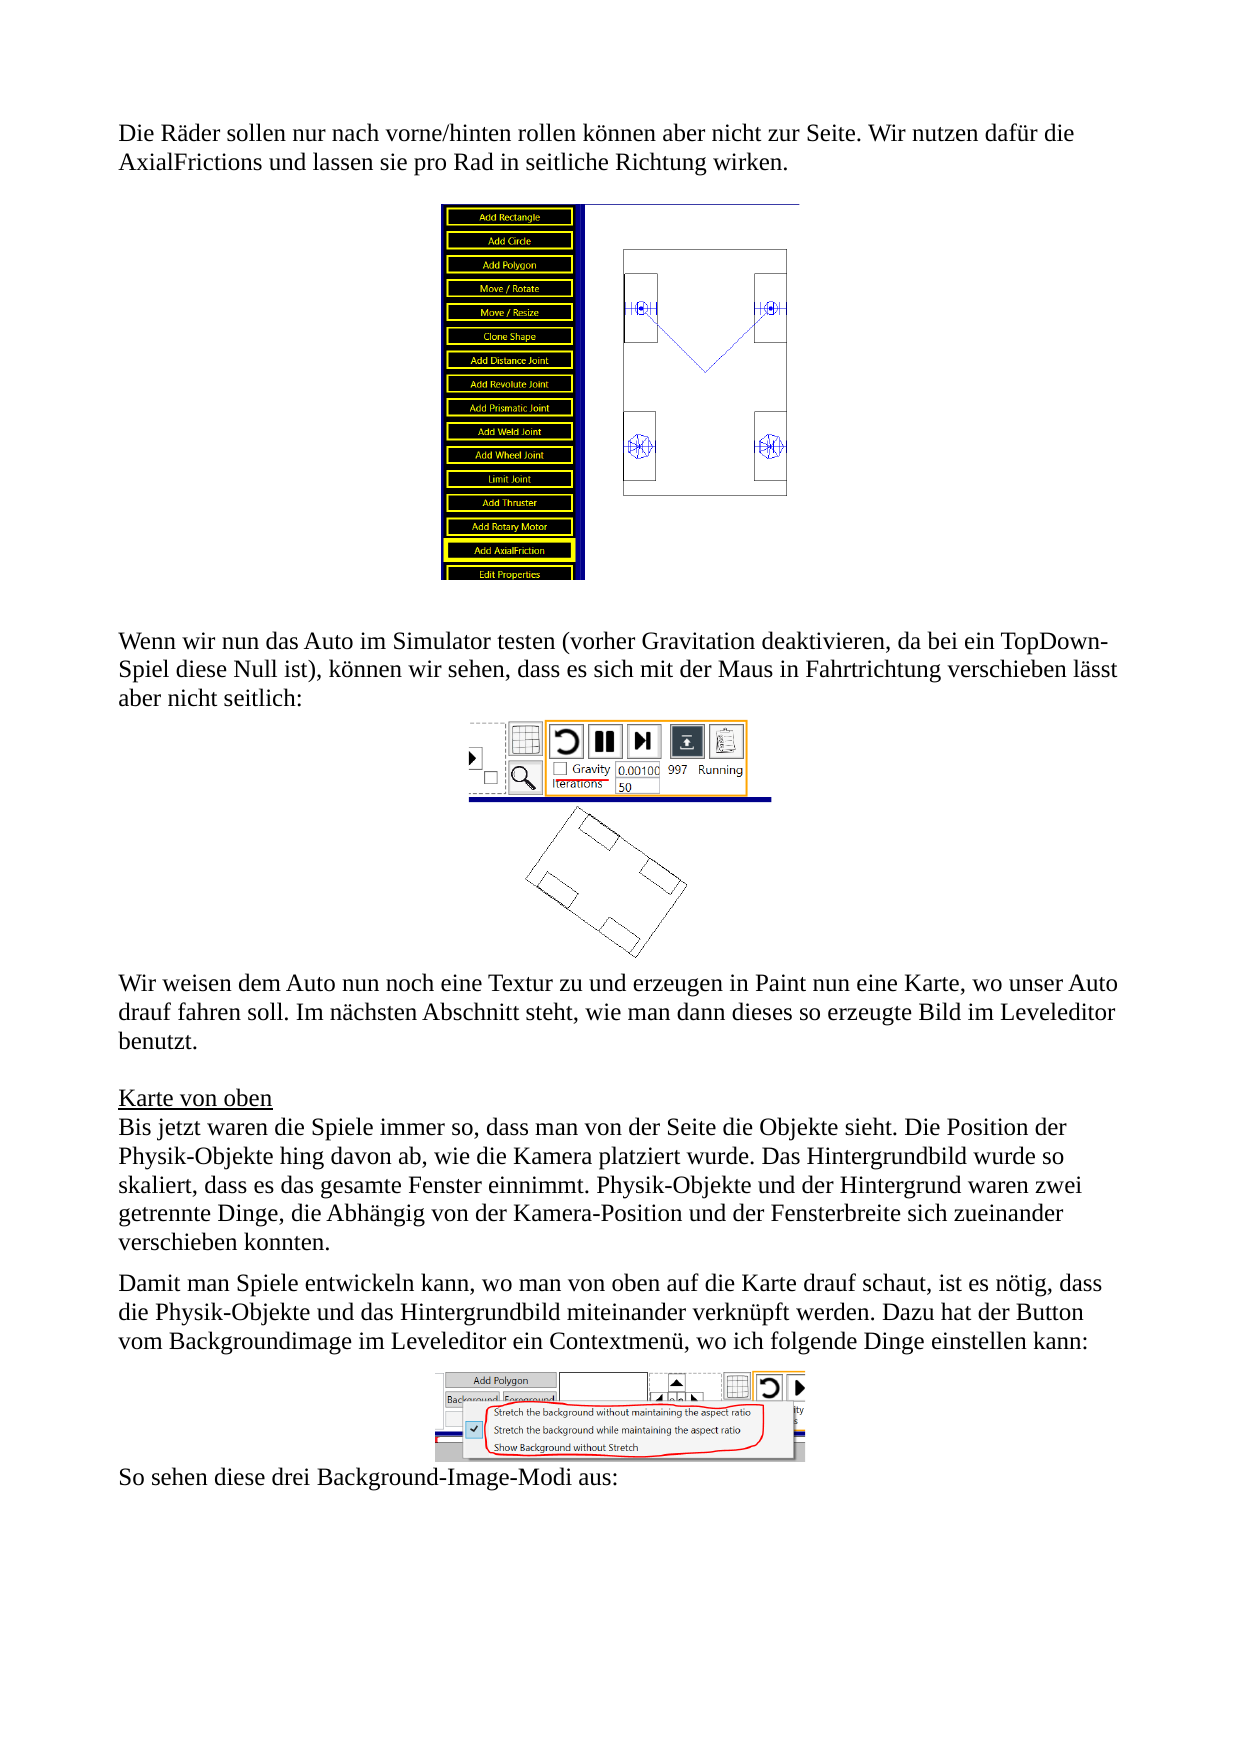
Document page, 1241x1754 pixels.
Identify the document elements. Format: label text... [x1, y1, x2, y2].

text Damit man Spiele entwickeln kann, wo man von oben auf die Karte drauf schaut, ist es nötig, dass die Physik-Objekte und das Hintergrundbild miteinander verknüpft werden. Dazu hat der Button vom Backgroundimage im Leveleditor ein Contextmenü, wo ich folgende Dinge einstellen kann: [118, 1268, 1122, 1355]
picture [468, 712, 772, 969]
text Wenn wir nun das Auto im Simulator testen (vorher Gravitation deaktivieren, da bei ein TopDown-Spiel diese Null ist), können wir sehen, dass es sich mit der Maus in Fahrtrichtung verschieben lässt aber nicht seitlich: [118, 626, 1122, 712]
text Bis jetzt waren die Spiele immer so, dass man von der Seite die Objekte sieht. Die Position der Physik-Objekte hing davon ab, wie die Kamera platziert wurde. Das Hintergrundbild wurde so skaliert, dass es das gesamte Fenster einnimmt. Physik-Objekte und der Hintergrund waren zwei getrennte Dinge, die Abhängig von der Kamera-Position und der Fensterbreite sich zueinander verschieben konnten. [118, 1112, 1122, 1256]
text Die Räder sollen nur nach vorne/hinten rollen können aber nicht zur Seite. Wir nutzen dafür die AxialFrictions und lassen sie pro Rad in seitliche Richtung wirken. [118, 118, 1122, 176]
picture [435, 1367, 805, 1462]
picture [441, 204, 800, 580]
text So sehen diese drei Background-Image-Modi aus: [118, 1367, 1122, 1491]
text Karte von oben [118, 1083, 1122, 1112]
text Wir weisen dem Auto nun noch eine Textur zu und erzeugen in Paint nun eine Karte, wo unser Auto drauf fahren soll. Im nächsten Abschnitt steht, wie man dann dieses so erzeugte Bild im Leveleditor benutzt. [118, 712, 1122, 1055]
